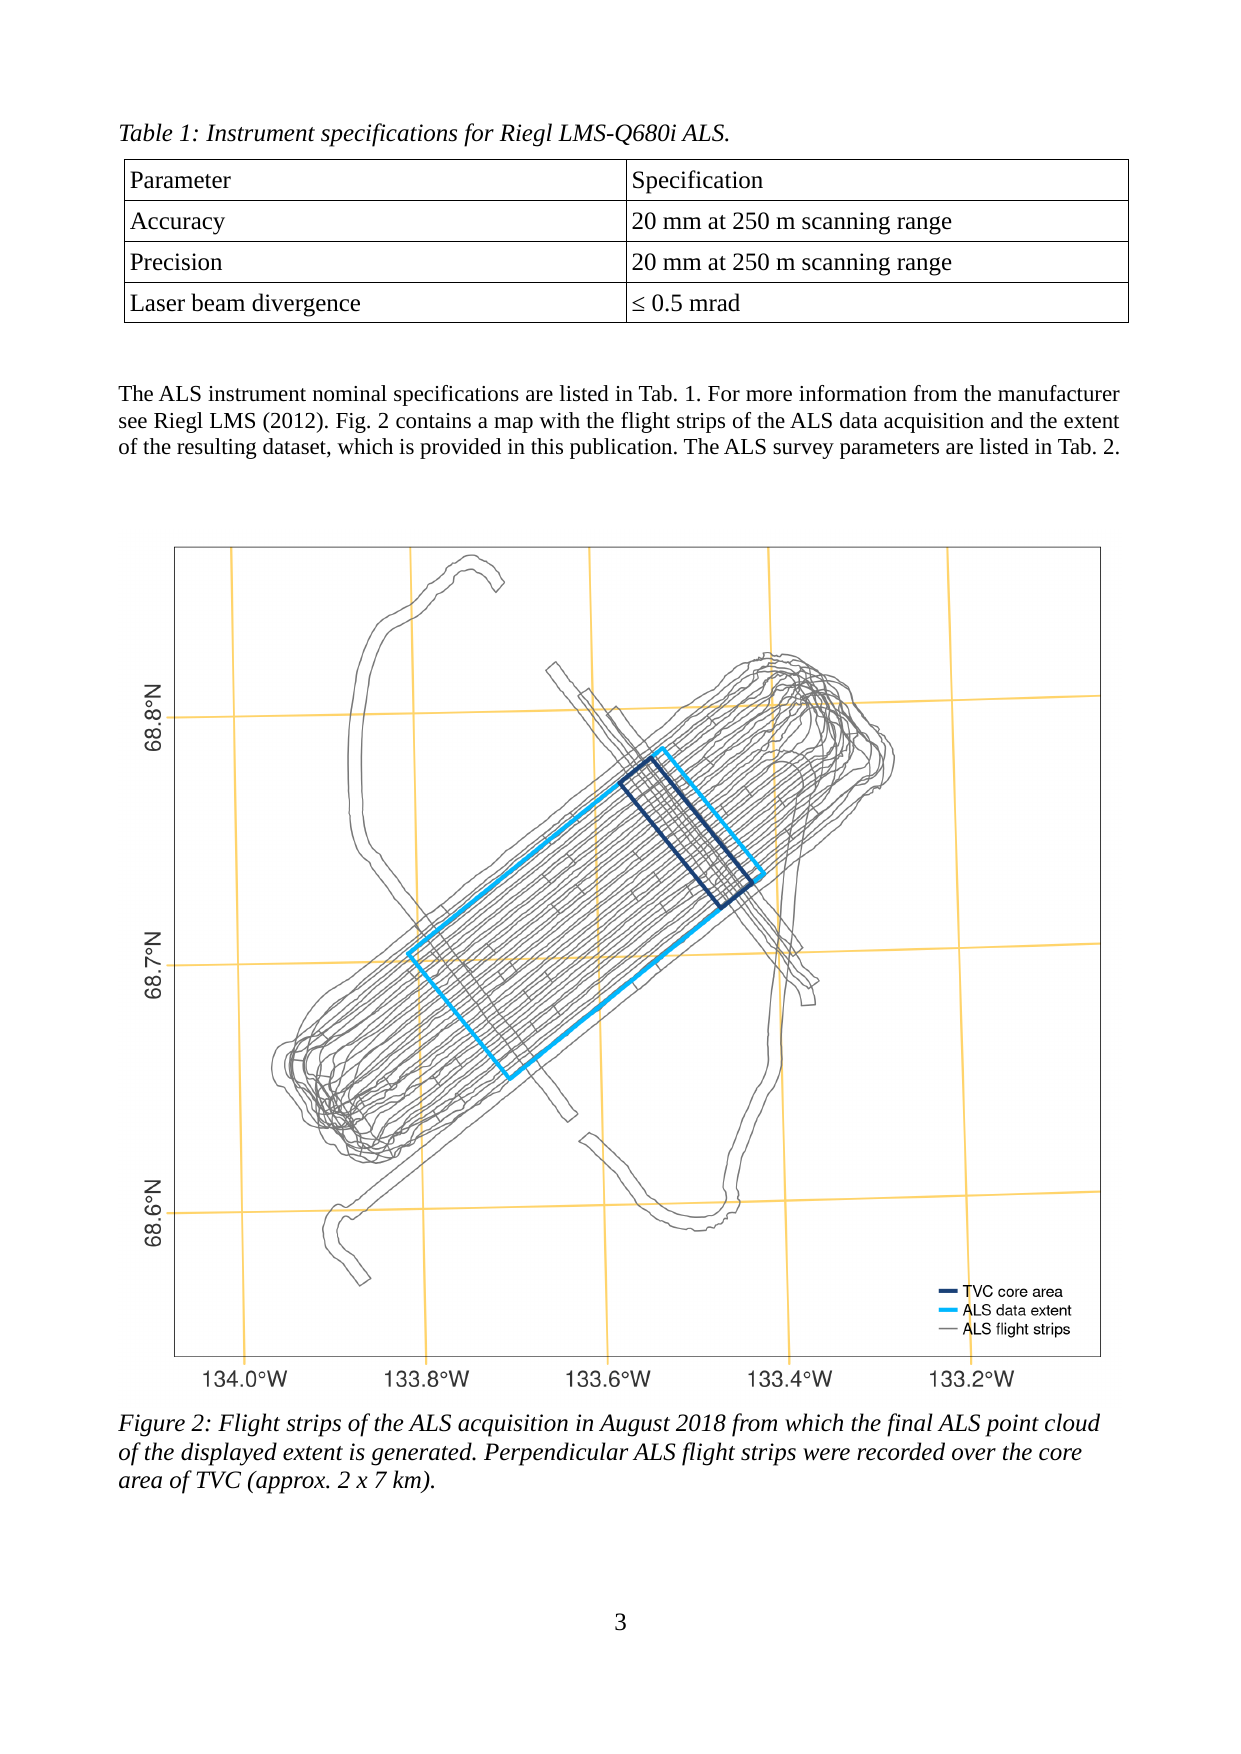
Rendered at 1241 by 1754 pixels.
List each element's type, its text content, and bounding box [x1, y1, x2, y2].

text The ALS instrument nominal specifications are listed in Tab. 1. For more information from the manufacturer see Riegl LMS (2012). Fig. 2 contains a map with the flight strips of the ALS data acquisition and the extent of the resulting dataset, which is provided in this publication. The ALS survey parameters are listed in Tab. 2. [118, 380, 1122, 459]
table_header Specification [627, 160, 1128, 200]
table_cell 20 mm at 250 m scanning range [627, 201, 1128, 241]
text Figure 2: Flight strips of the ALS acquisition in August 2018 from which the final ALS point cloud of the displayed extent is generated. Perpendicular ALS flight strips were recorded over the core area of TVC (approx. 2 x 7 km). [118, 1408, 1122, 1494]
table_cell ≤ 0.5 mrad [627, 283, 1128, 322]
picture [118, 529, 1123, 1408]
table_cell Precision [125, 242, 626, 282]
table_cell Accuracy [125, 201, 626, 241]
text Table 1: Instrument specifications for Riegl LMS-Q680i ALS. [118, 118, 1122, 147]
table_header Parameter [125, 160, 626, 200]
table_cell 20 mm at 250 m scanning range [627, 242, 1128, 282]
table_cell Laser beam divergence [125, 283, 626, 322]
